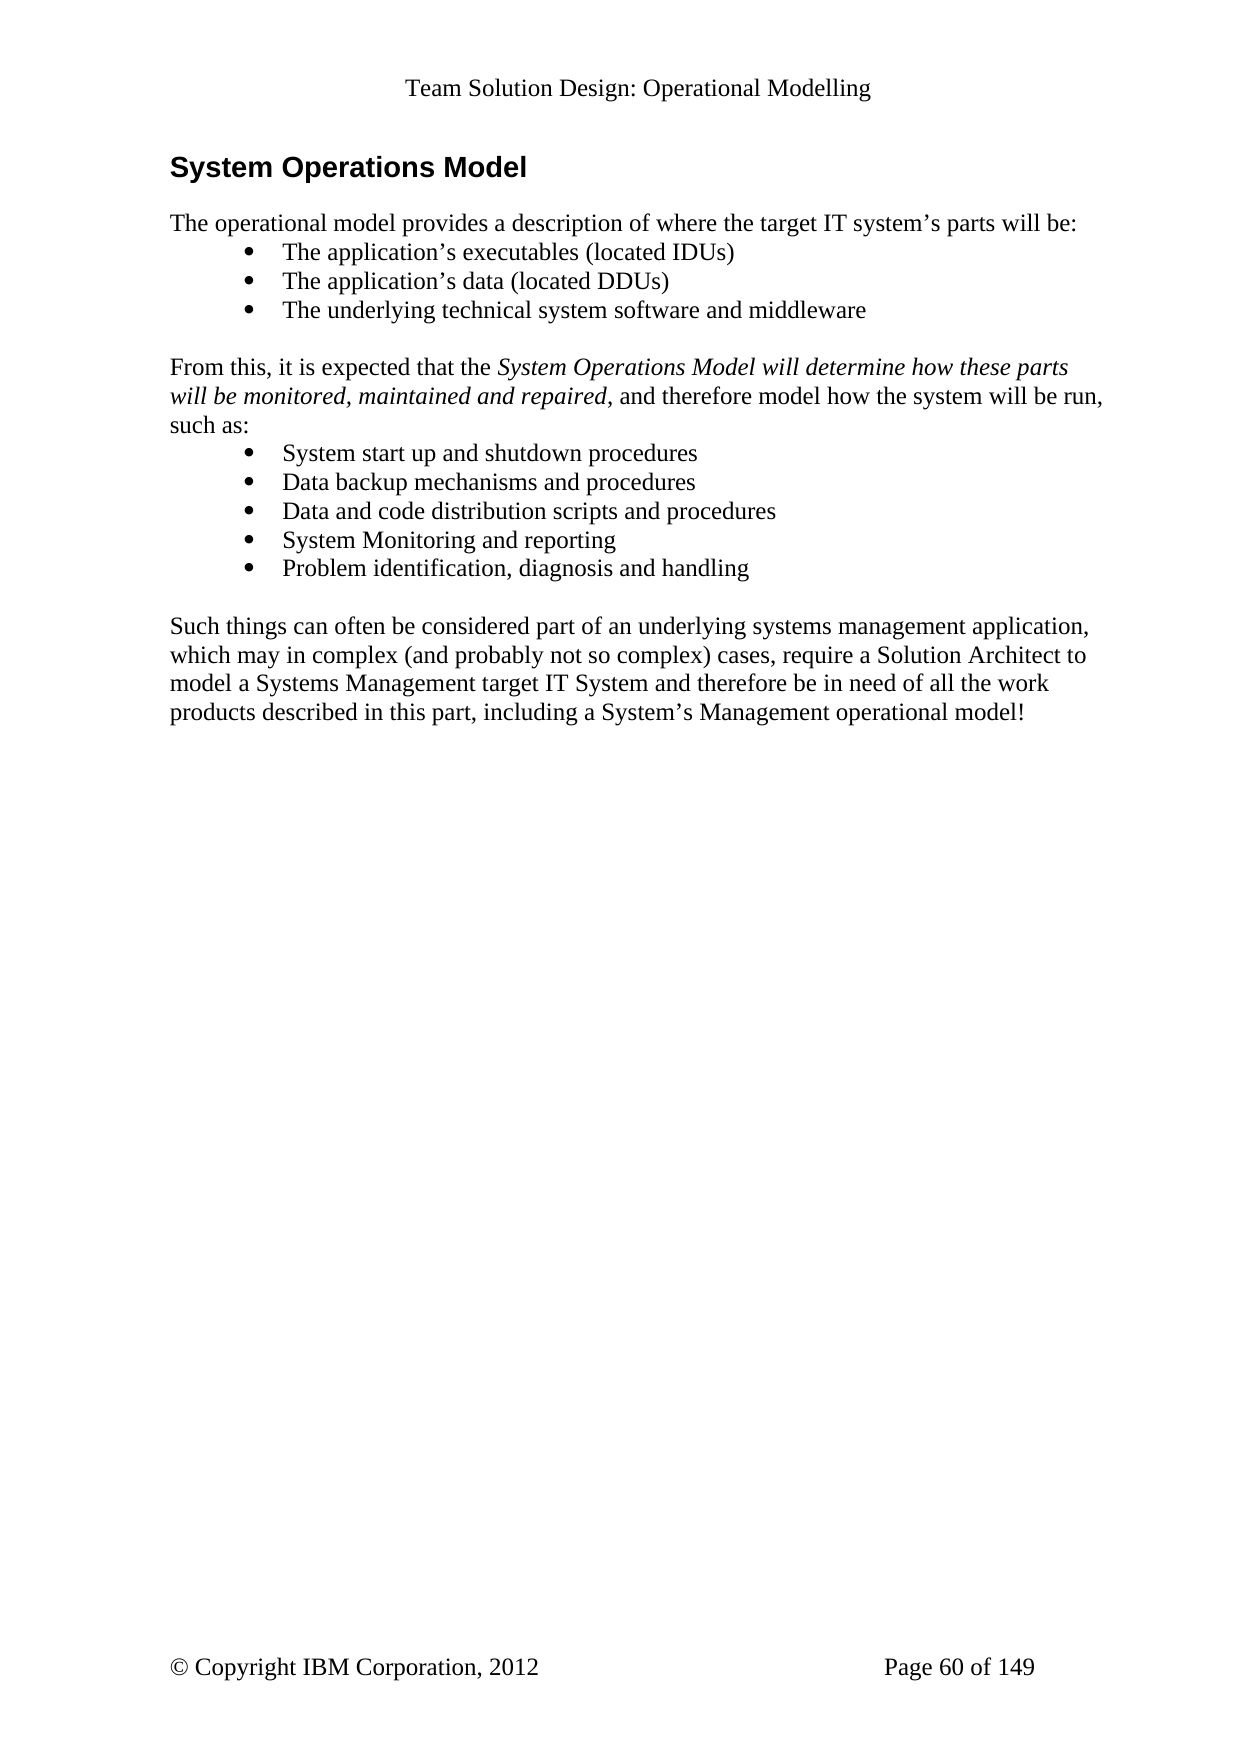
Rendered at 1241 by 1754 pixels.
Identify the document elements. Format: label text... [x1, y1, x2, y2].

list Data and code distribution scripts and procedures [244, 496, 1107, 525]
list The application’s data (located DDUs) [244, 266, 1107, 295]
text Such things can often be considered part of an underlying systems management application, which may in complex (and probably not so complex) cases, require a Solution Architect to model a Systems Management target IT System and therefore be in need of all the work products described in this part, including a System’s Management operational model! [169, 611, 1107, 726]
text The operational model provides a description of where the target IT system’s parts will be: [169, 208, 1107, 237]
subtitle System Operations Model [169, 150, 1107, 183]
list The underlying technical system software and middleware [244, 295, 1107, 323]
list Problem identification, diagnosis and handling [244, 553, 1107, 582]
list The application’s executables (located IDUs) [244, 237, 1107, 266]
list Data backup mechanisms and procedures [244, 467, 1107, 496]
list System start up and shutdown procedures [244, 438, 1107, 467]
text From this, it is expected that the System Operations Model will determine how these parts will be monitored, maintained and repaired, and therefore model how the system will be run, such as: [169, 352, 1107, 438]
list System Monitoring and reporting [244, 525, 1107, 553]
